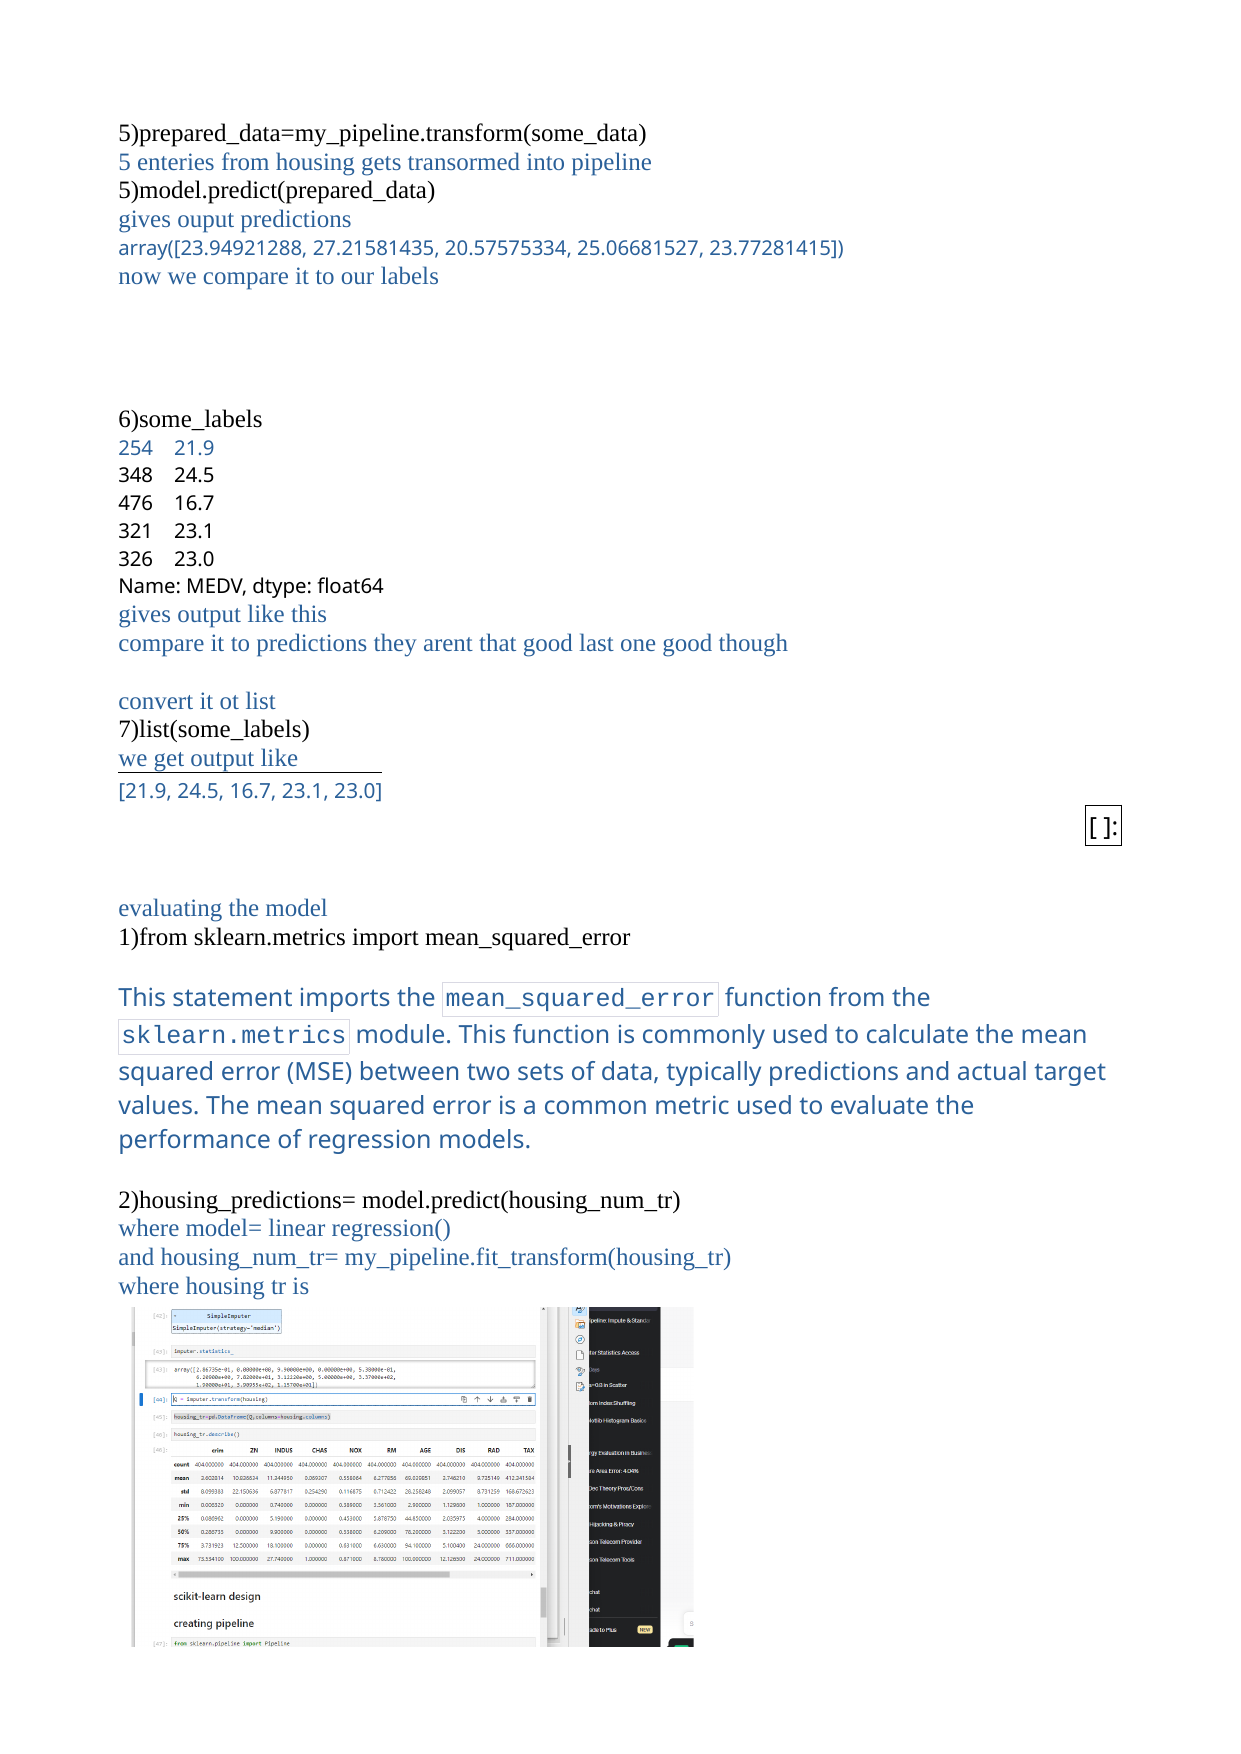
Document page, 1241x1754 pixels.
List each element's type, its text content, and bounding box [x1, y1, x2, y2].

text evaluating the model [118, 893, 1122, 922]
text 476 16.7 [118, 489, 1122, 516]
text 6)some_labels [118, 404, 1122, 433]
text This statement imports the mean_squared_error function from the sklearn.metrics module. This function is commonly used to calculate the mean squared error (MSE) between two sets of data, typically predictions and actual target values. The mean squared error is a common metric used to evaluate the performance of regression models. [118, 979, 1122, 1156]
text 254 21.9 [118, 433, 1122, 461]
text 5 enteries from housing gets transormed into pipeline [118, 147, 1122, 176]
text 2)housing_predictions= model.predict(housing_num_tr) [118, 1185, 1122, 1213]
text where model= linear regression() [118, 1213, 1122, 1242]
text 7)list(some_labels) [118, 714, 1122, 743]
text and housing_num_tr= my_pipeline.fit_transform(housing_tr) [118, 1242, 1122, 1271]
text [ ]: [118, 804, 1121, 846]
text 5)prepared_data=my_pipeline.transform(some_data) [118, 118, 1122, 147]
text 5)model.predict(prepared_data) [118, 176, 1122, 204]
text 321 23.1 [118, 516, 1122, 544]
text now we compare it to our labels [118, 261, 1122, 289]
text array([23.94921288, 27.21581435, 20.57575334, 25.06681527, 23.77281415]) [118, 233, 1122, 261]
text we get output like [118, 743, 1122, 772]
text [21.9, 24.5, 16.7, 23.1, 23.0] [118, 772, 1122, 804]
text 1)from sklearn.metrics import mean_squared_error [118, 922, 1122, 950]
text where housing tr is [118, 1271, 1122, 1300]
text compare it to predictions they arent that good last one good though [118, 628, 1122, 657]
text 348 24.5 [118, 461, 1122, 489]
text gives output like this [118, 599, 1122, 628]
text Name: MEDV, dtype: float64 [118, 572, 1122, 599]
text gives ouput predictions [118, 204, 1122, 233]
text 326 23.0 [118, 544, 1122, 572]
text convert it ot list [118, 686, 1122, 714]
